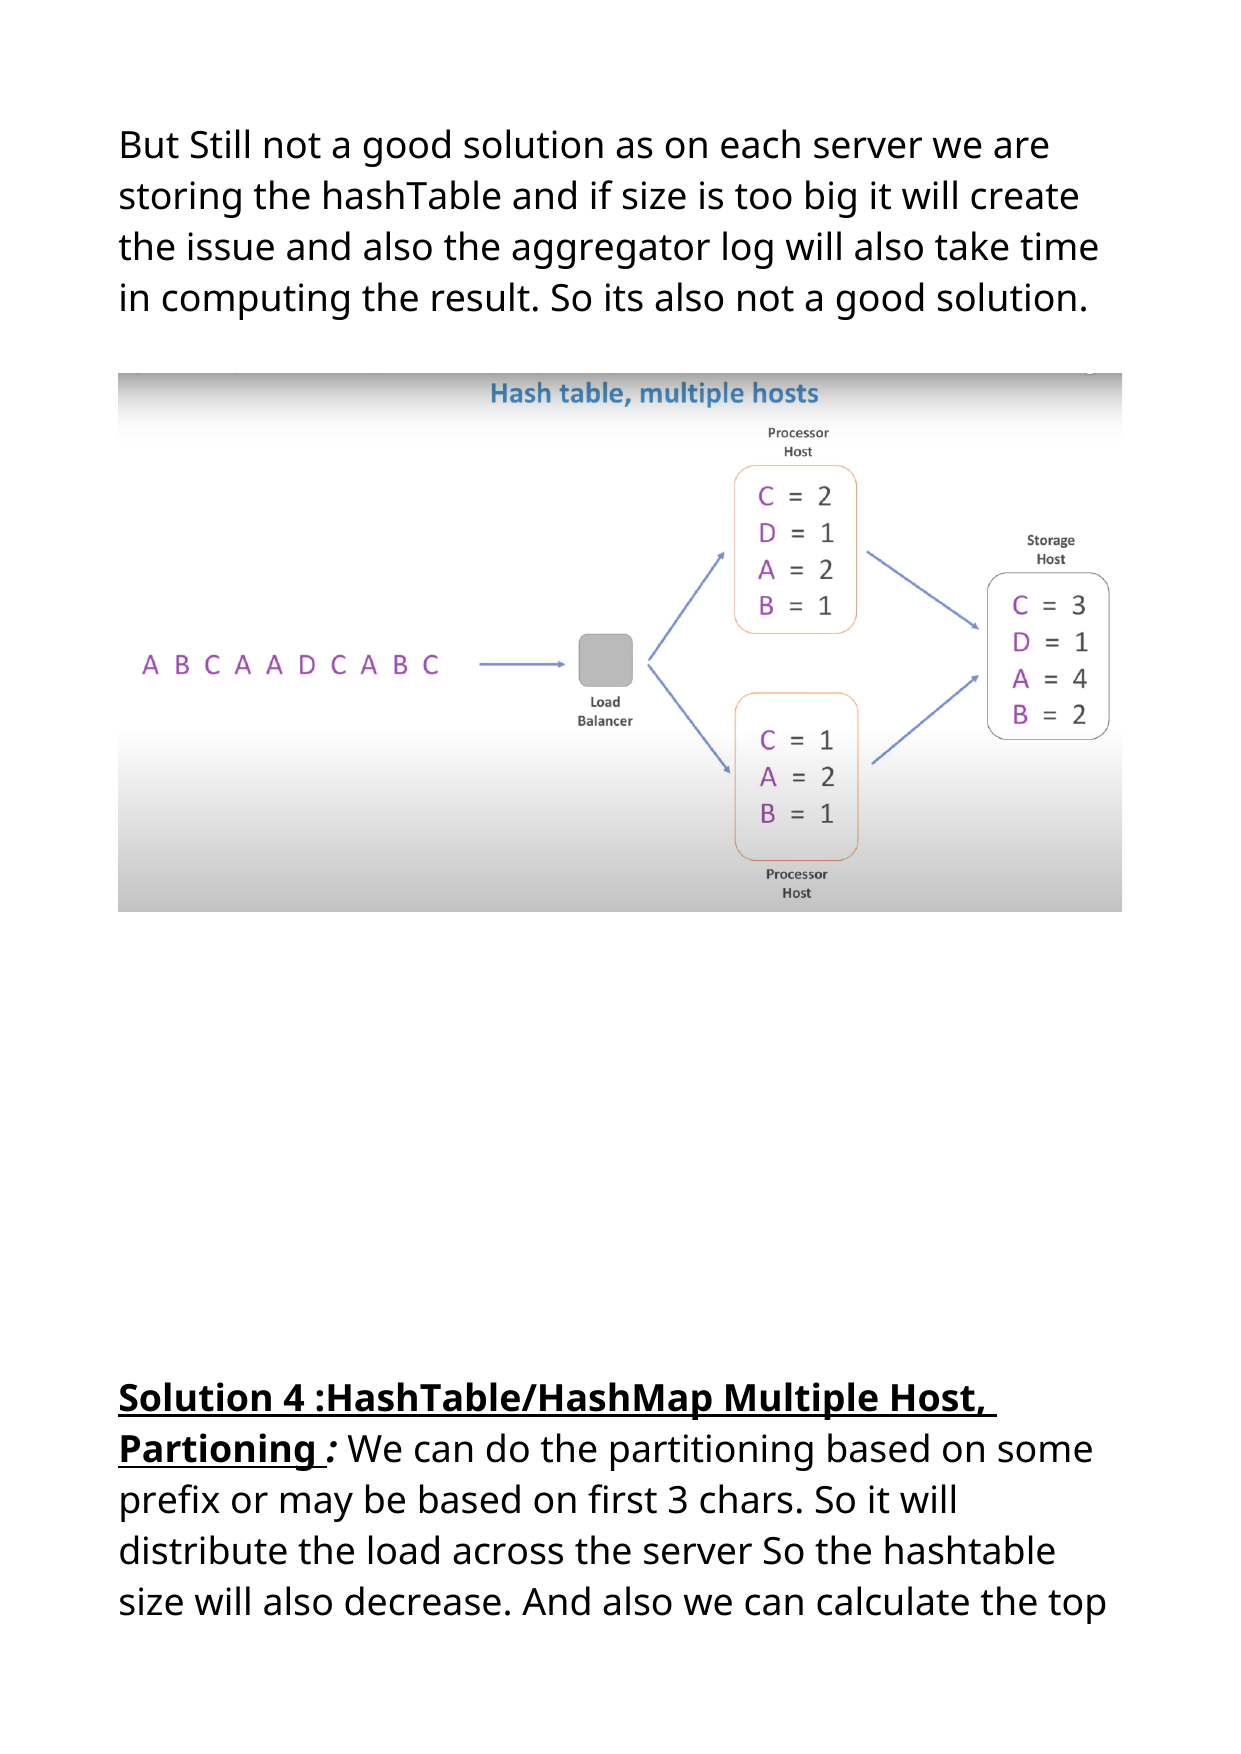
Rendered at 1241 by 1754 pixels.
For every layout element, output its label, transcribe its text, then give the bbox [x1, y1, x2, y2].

picture [118, 373, 1123, 912]
text Solution 4 :HashTable/HashMap Multiple Host, Partioning : We can do the partitioning based on some prefix or may be based on first 3 chars. So it will distribute the load across the server So the hashtable size will also decrease. And also we can calculate the top [118, 1371, 1122, 1627]
text But Still not a good solution as on each server we are storing the hashTable and if size is too big it will create the issue and also the aggregator log will also take time in computing the result. So its also not a good solution. [118, 118, 1122, 322]
